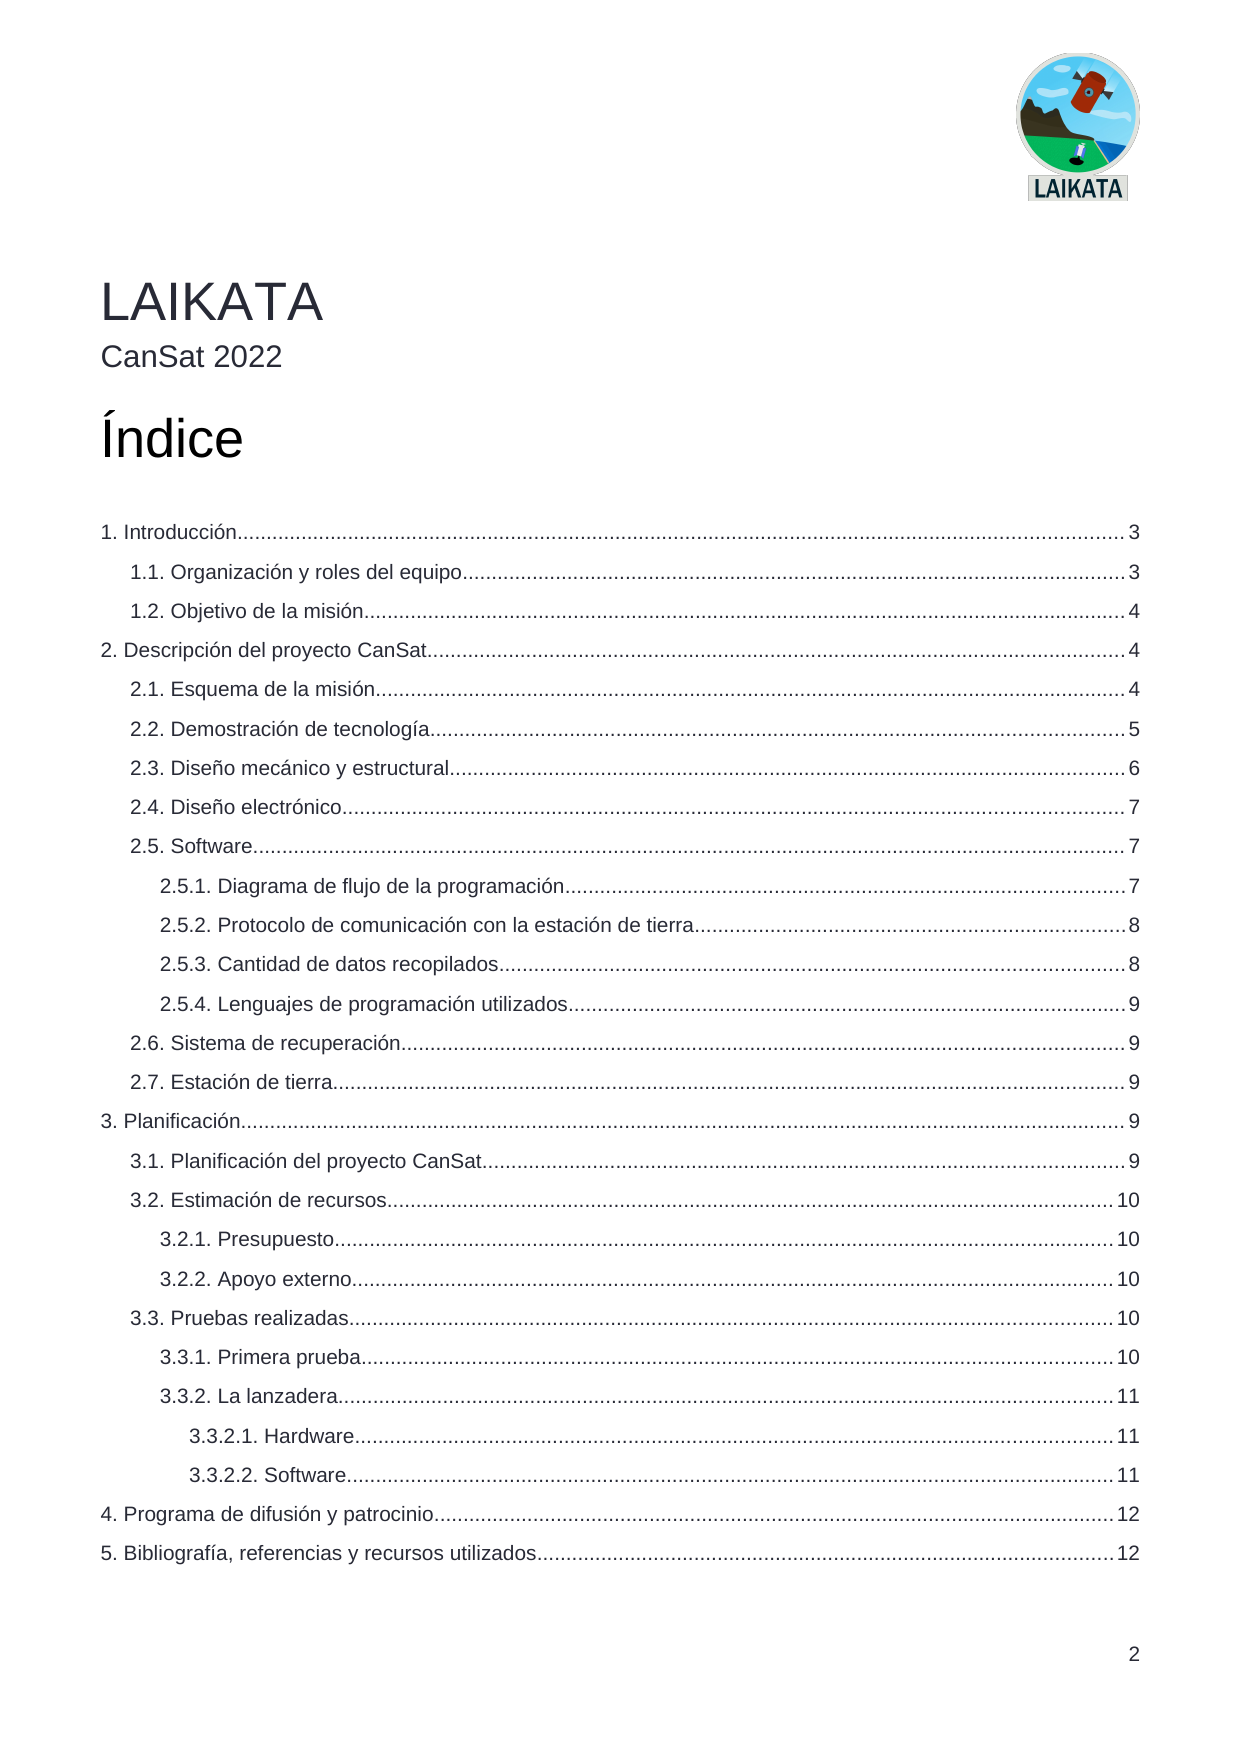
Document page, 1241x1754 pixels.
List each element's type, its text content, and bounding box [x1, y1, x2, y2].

text 3.3.1. Primera prueba 10 [159, 1345, 1140, 1369]
picture [1016, 53, 1140, 201]
text 1.1. Organización y roles del equipo 3 [130, 559, 1140, 583]
text 3.3. Pruebas realizadas 10 [130, 1306, 1140, 1329]
text 2.3. Diseño mecánico y estructural 6 [130, 756, 1140, 780]
text 5. Bibliografía, referencias y recursos utilizados 12 [100, 1541, 1140, 1565]
text 2.7. Estación de tierra 9 [130, 1070, 1140, 1094]
text 3.3.2.1. Hardware 11 [189, 1423, 1140, 1447]
text 3.2. Estimación de recursos 10 [130, 1188, 1140, 1212]
text 2.4. Diseño electrónico 7 [130, 795, 1140, 819]
subtitle CanSat 2022 [100, 338, 1140, 373]
text 3.3.2. La lanzadera 11 [159, 1384, 1140, 1408]
text 3. Planificación 9 [100, 1109, 1140, 1133]
text 2.5.3. Cantidad de datos recopilados 8 [159, 952, 1140, 976]
text 2.1. Esquema de la misión 4 [130, 677, 1140, 701]
text 3.1. Planificación del proyecto CanSat 9 [130, 1148, 1140, 1172]
text 1.2. Objetivo de la misión 4 [130, 599, 1140, 623]
text 2.2. Demostración de tecnología 5 [130, 717, 1140, 741]
text 2.6. Sistema de recuperación 9 [130, 1031, 1140, 1055]
text 3.2.2. Apoyo externo 10 [159, 1266, 1140, 1290]
text 2.5.1. Diagrama de flujo de la programación 7 [159, 874, 1140, 898]
text 1. Introducción 3 [100, 520, 1140, 544]
text 4. Programa de difusión y patrocinio 12 [100, 1502, 1140, 1526]
text 3.3.2.2. Software 11 [189, 1463, 1140, 1487]
text 2.5. Software 7 [130, 834, 1140, 858]
text 2. Descripción del proyecto CanSat 4 [100, 638, 1140, 662]
title Índice [100, 407, 1140, 469]
text 2.5.4. Lenguajes de programación utilizados 9 [159, 991, 1140, 1015]
text 2.5.2. Protocolo de comunicación con la estación de tierra 8 [159, 913, 1140, 937]
title LAIKATA [100, 269, 1140, 331]
text 3.2.1. Presupuesto 10 [159, 1227, 1140, 1251]
